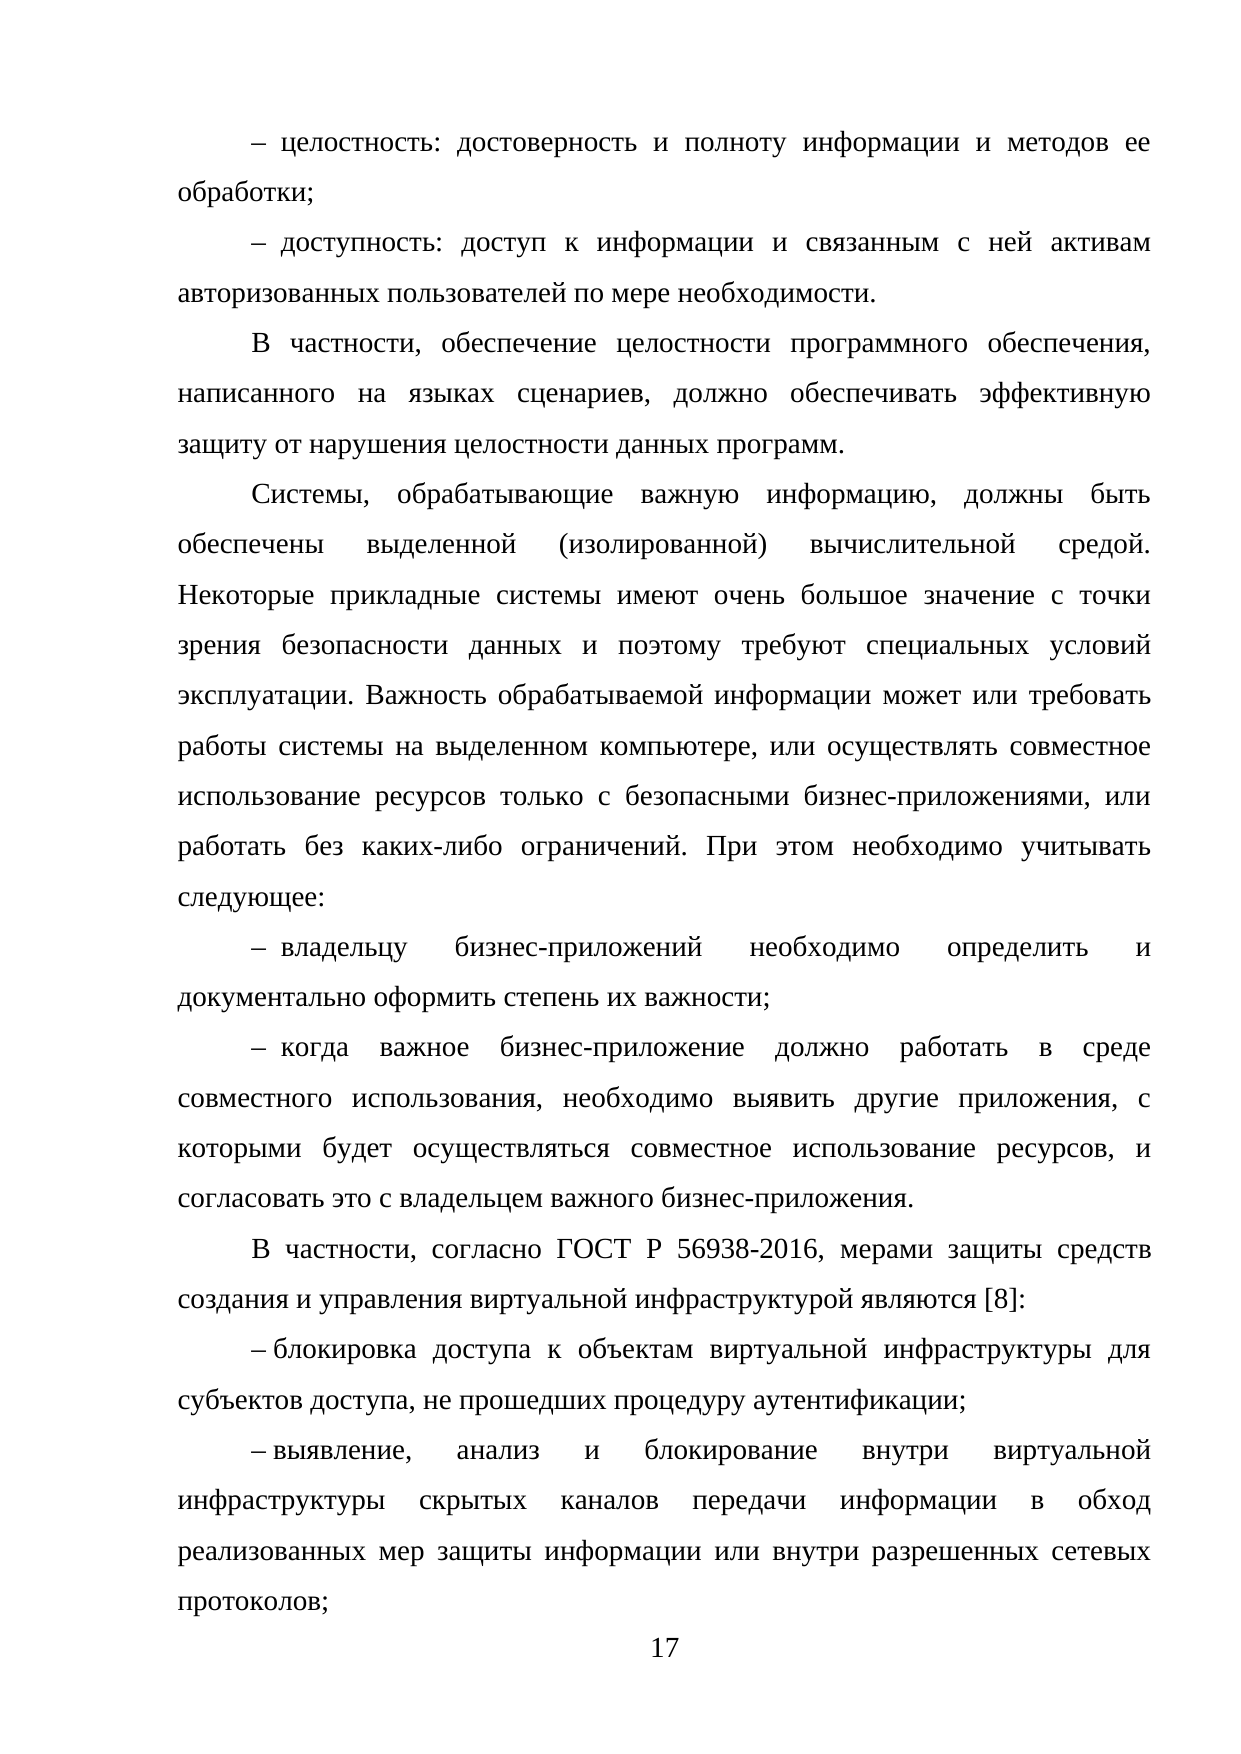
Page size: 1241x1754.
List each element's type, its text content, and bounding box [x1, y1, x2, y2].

text Системы, обрабатывающие важную информацию, должны быть обеспечены выделенной (изолированной) вычислительной средой. Некоторые прикладные системы имеют очень большое значение с точки зрения безопасности данных и поэтому требуют специальных условий эксплуатации. Важность обрабатываемой информации может или требовать работы системы на выделенном компьютере, или осуществлять совместное использование ресурсов только с безопасными бизнес-приложениями, или работать без каких-либо ограничений. При этом необходимо учитывать следующее: [177, 476, 1152, 912]
list владельцу бизнес-приложений необходимо определить и документально оформить степень их важности; [177, 929, 1152, 1013]
list когда важное бизнес-приложение должно работать в среде совместного использования, необходимо выявить другие приложения, с которыми будет осуществляться совместное использование ресурсов, и согласовать это с владельцем важного бизнес-приложения. [177, 1029, 1152, 1214]
list целостность: достоверность и полноту информации и методов ее обработки; [177, 124, 1152, 208]
text В частности, обеспечение целостности программного обеспечения, написанного на языках сценариев, должно обеспечивать эффективную защиту от нарушения целостности данных программ. [177, 325, 1152, 459]
list доступность: доступ к информации и связанным с ней активам авторизованных пользователей по мере необходимости. [177, 224, 1152, 308]
text В частности, согласно ГОСТ Р 56938-2016, мерами защиты средств создания и управления виртуальной инфраструктурой являются [8]: [177, 1231, 1152, 1315]
list блокировка доступа к объектам виртуальной инфраструктуры для субъектов доступа, не прошедших процедуру аутентификации; [177, 1331, 1152, 1415]
list выявление, анализ и блокирование внутри виртуальной инфраструктуры скрытых каналов передачи информации в обход реализованных мер защиты информации или внутри разрешенных сетевых протоколов; [177, 1432, 1152, 1617]
